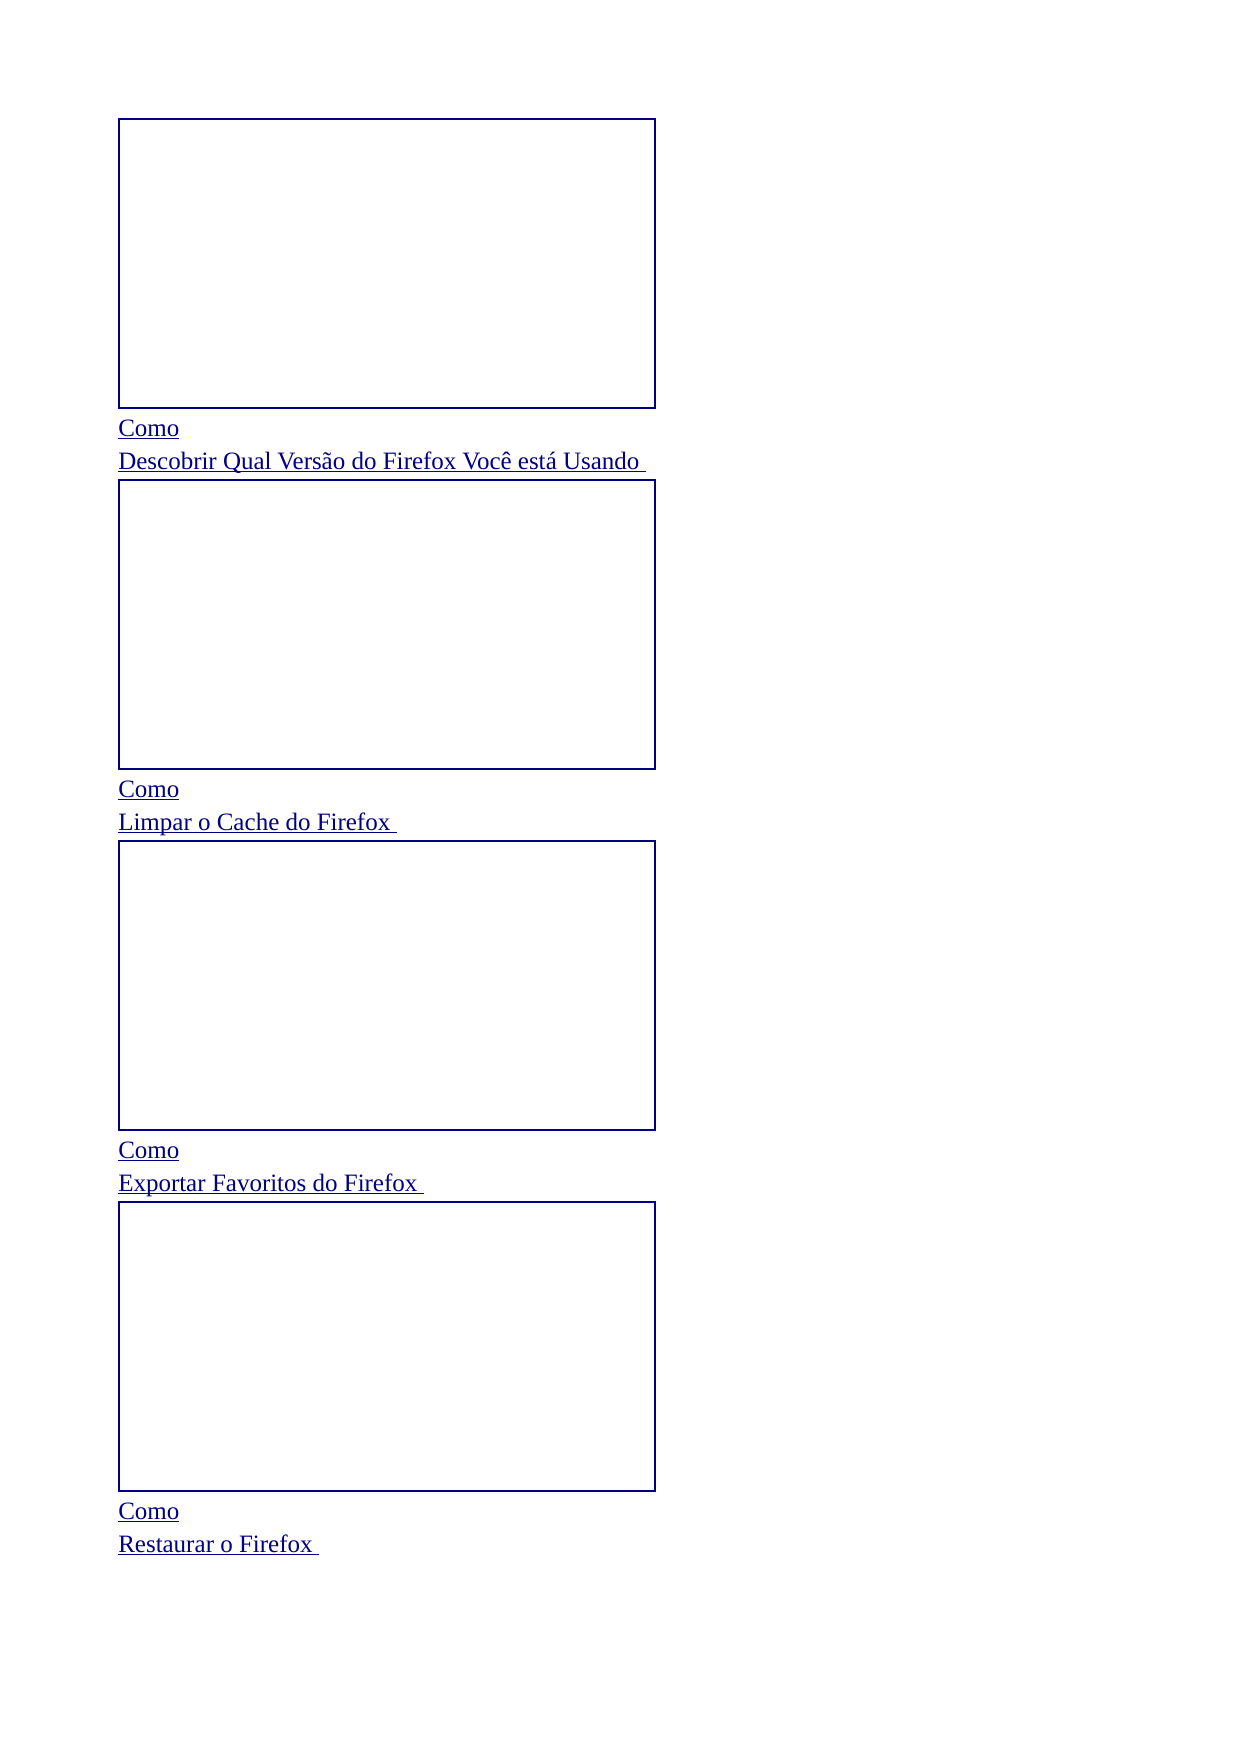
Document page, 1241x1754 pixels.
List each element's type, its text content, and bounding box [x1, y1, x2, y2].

text Como [118, 1496, 1122, 1524]
text Como [118, 413, 1122, 442]
text Exportar Favoritos do Firefox [118, 1168, 1122, 1197]
text Descobrir Qual Versão do Firefox Você está Usando [118, 446, 1122, 475]
text Restaurar o Firefox [118, 1529, 1122, 1558]
text Limpar o Cache do Firefox [118, 807, 1122, 836]
text Como [118, 774, 1122, 803]
text Como [118, 1135, 1122, 1164]
